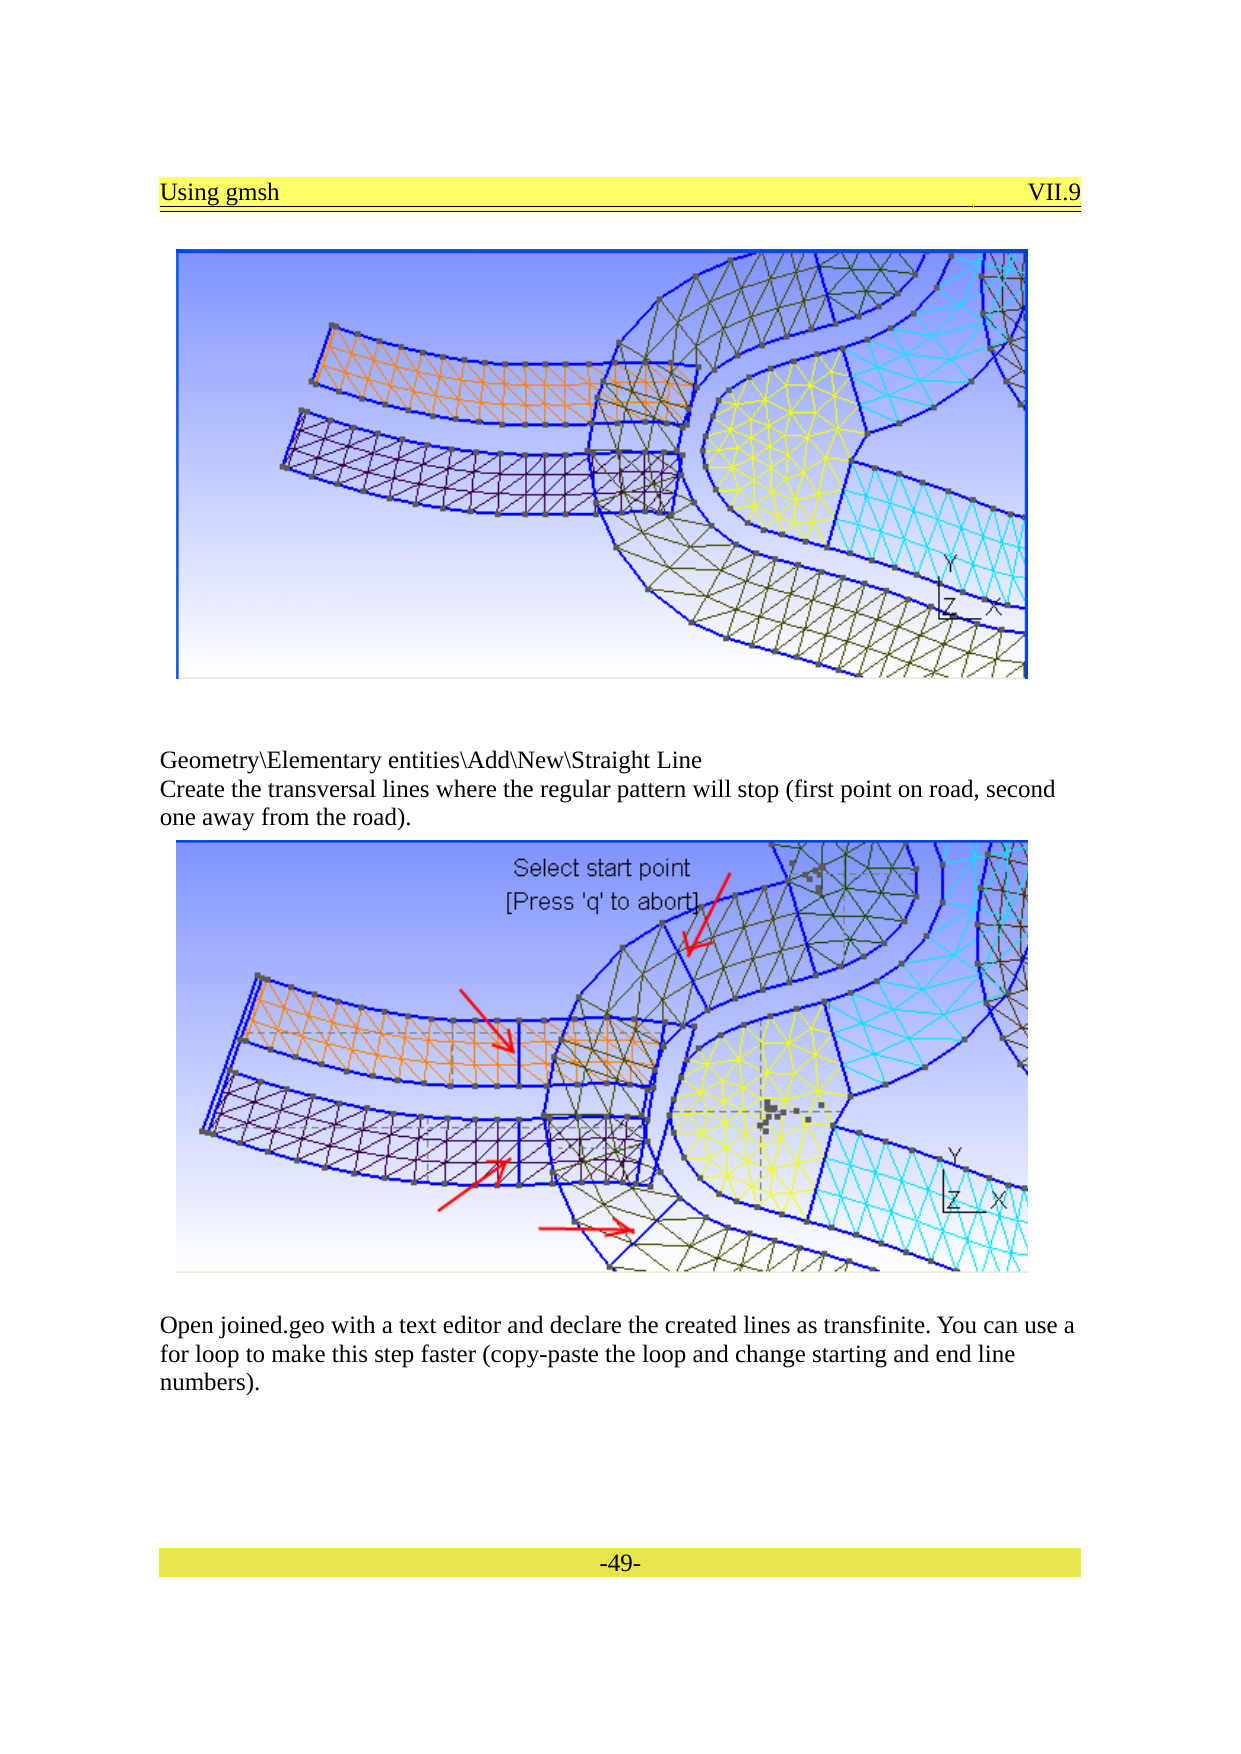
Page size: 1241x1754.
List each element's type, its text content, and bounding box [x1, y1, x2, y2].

text Create the transversal lines where the regular pattern will stop (first point on road, second one away from the road). [159, 774, 1081, 831]
picture [176, 840, 1028, 1273]
text Geometry\Elementary entities\Add\New\Straight Line [159, 745, 1081, 774]
picture [176, 249, 1028, 679]
text Open joined.geo with a text editor and declare the created lines as transfinite. You can use a for loop to make this step faster (copy-paste the loop and change starting and end line numbers). [159, 1310, 1081, 1396]
